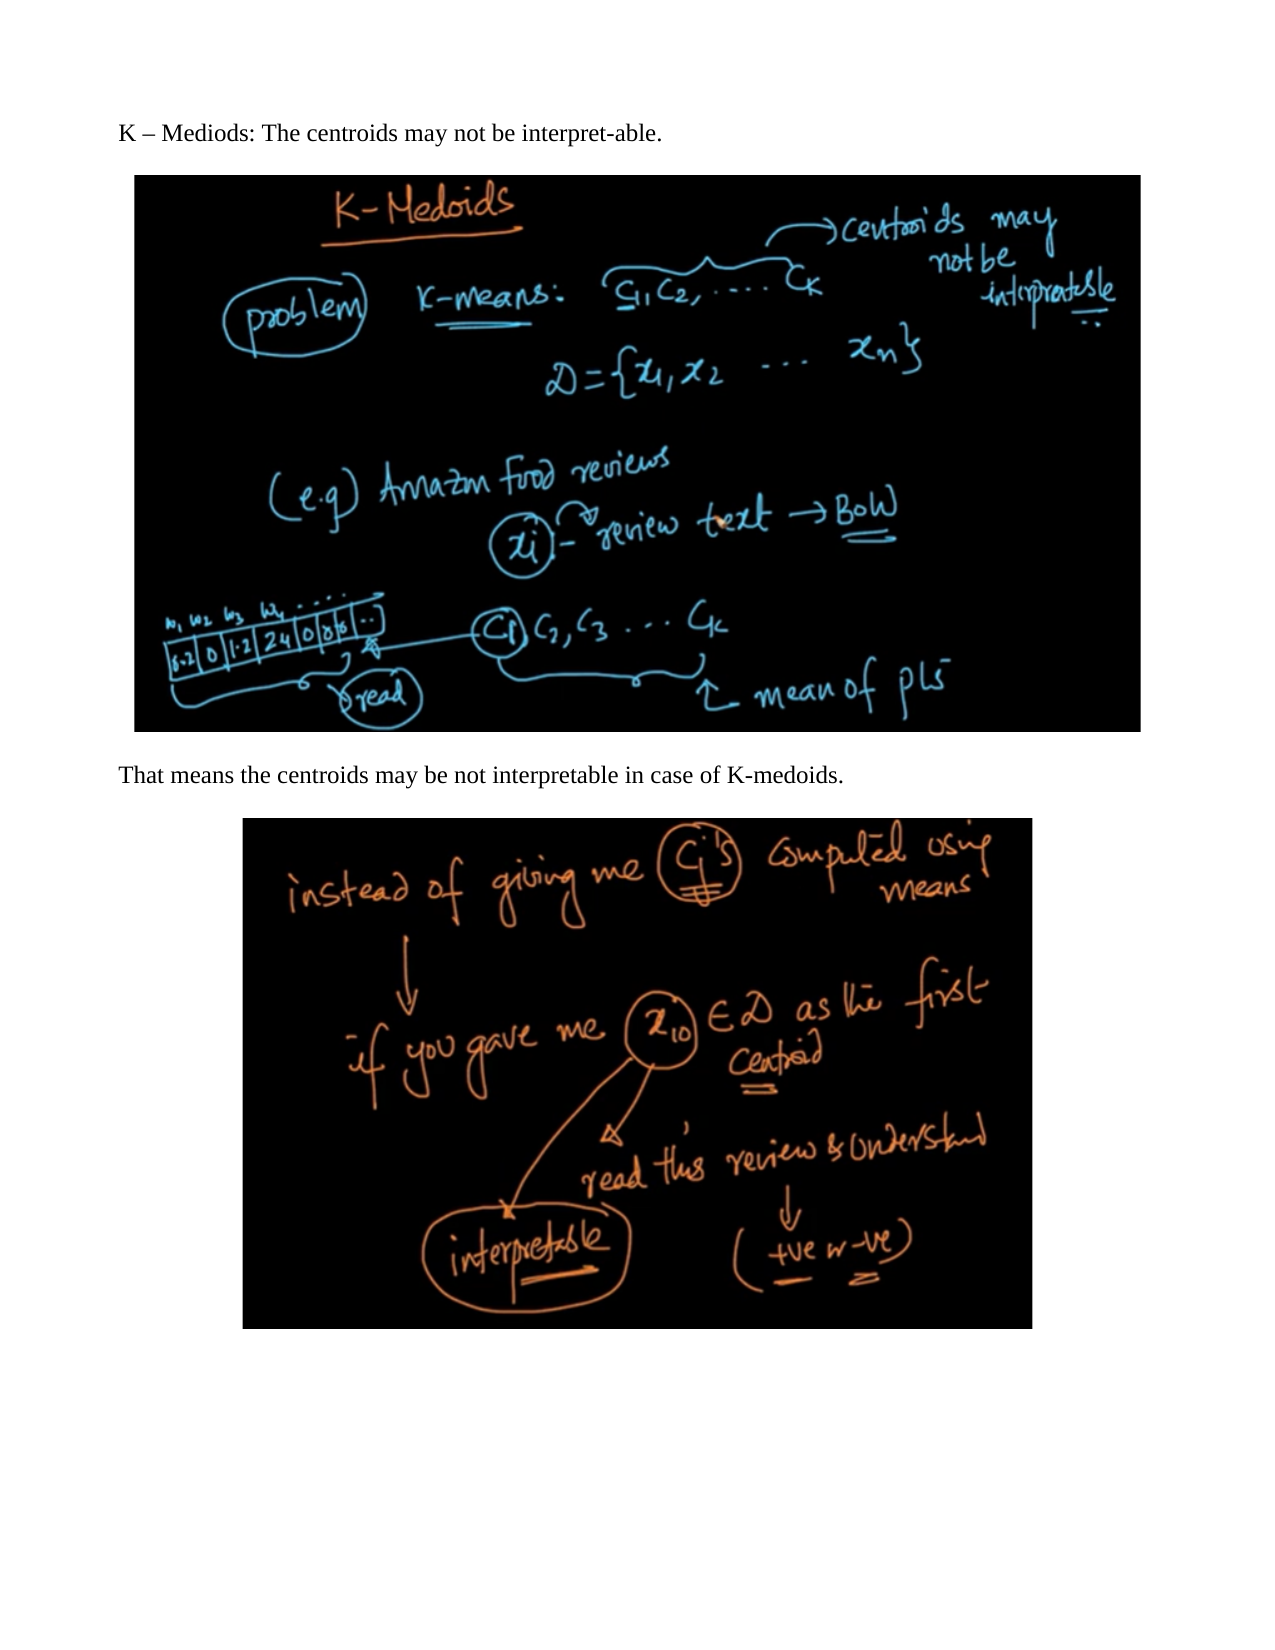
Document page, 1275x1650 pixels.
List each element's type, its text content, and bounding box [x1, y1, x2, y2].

text K – Mediods: The centroids may not be interpret-able. [118, 118, 1157, 147]
picture [242, 818, 1033, 1329]
text That means the centroids may be not interpretable in case of K-medoids. [118, 761, 1157, 789]
picture [134, 175, 1141, 732]
